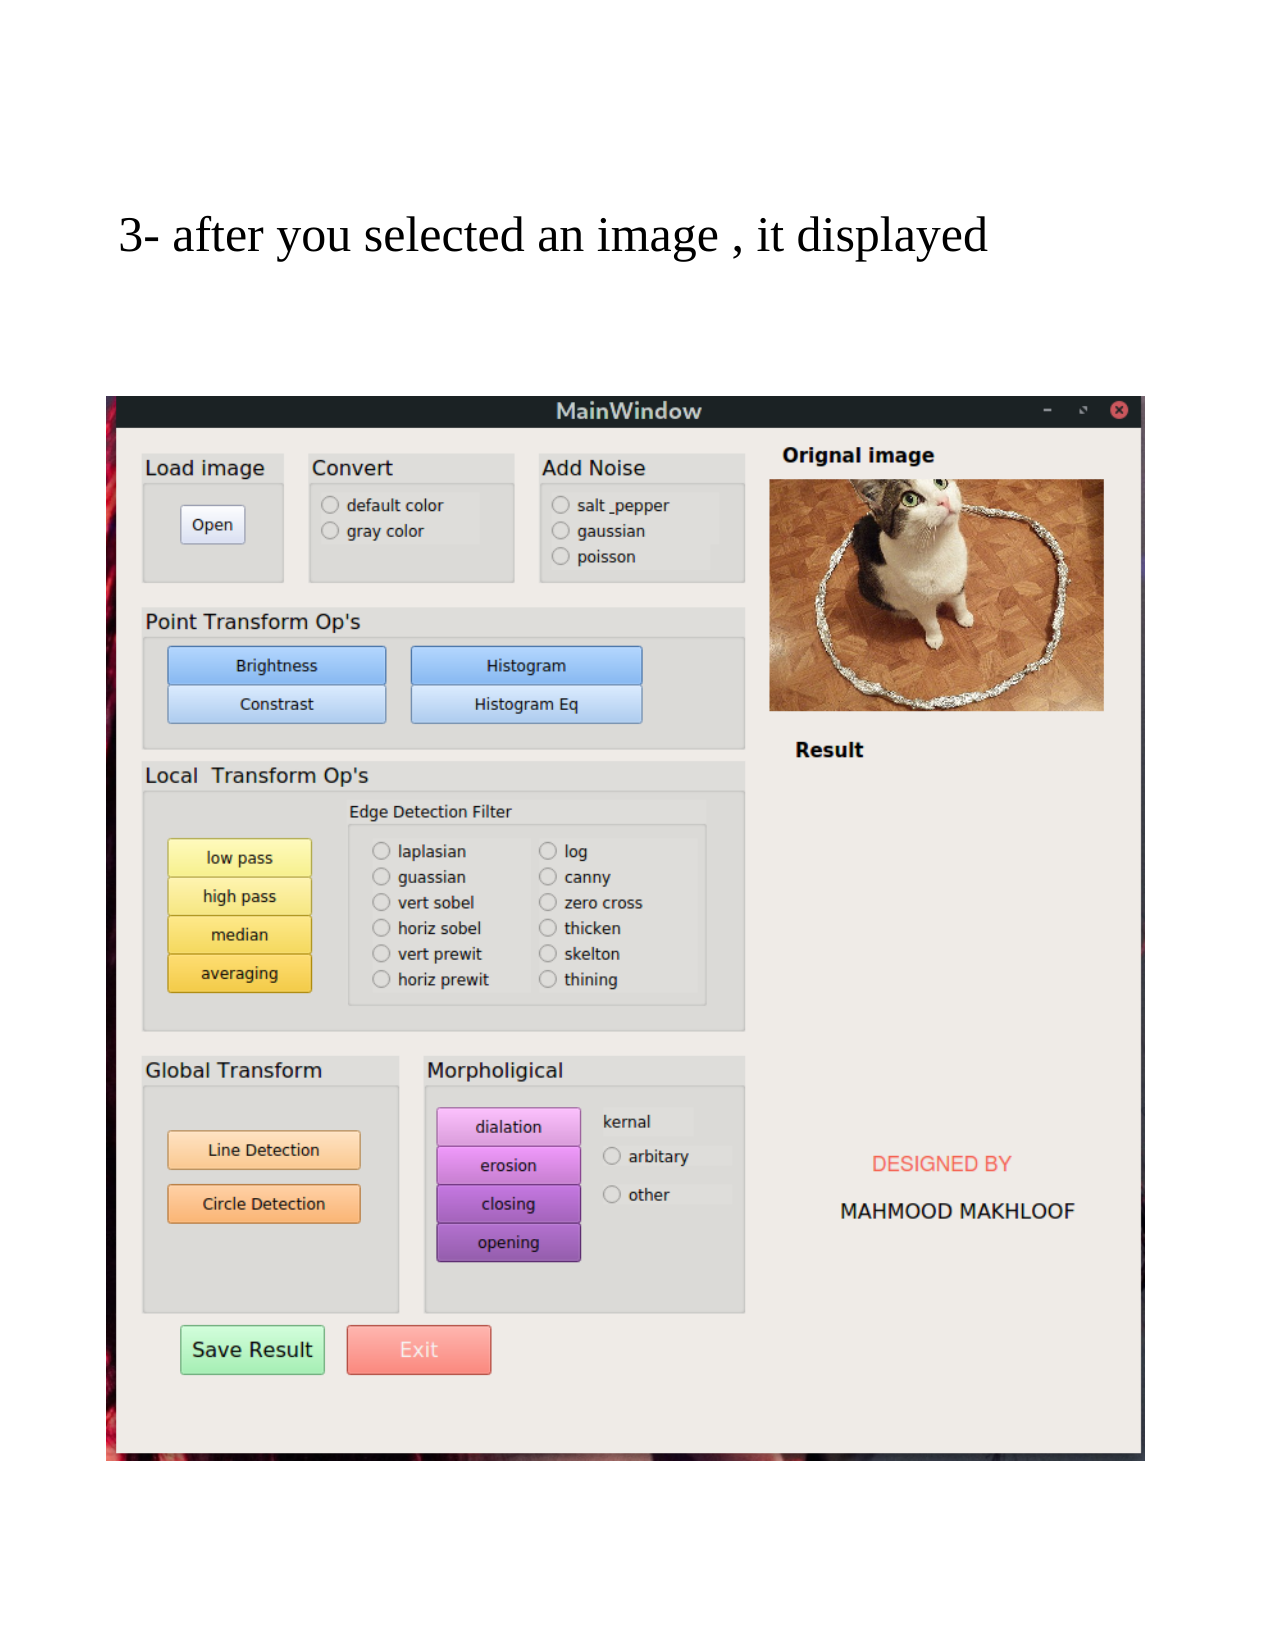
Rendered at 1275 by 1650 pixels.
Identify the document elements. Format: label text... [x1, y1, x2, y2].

picture [106, 396, 1145, 1461]
text 3- after you selected an image , it displayed [118, 204, 1157, 262]
